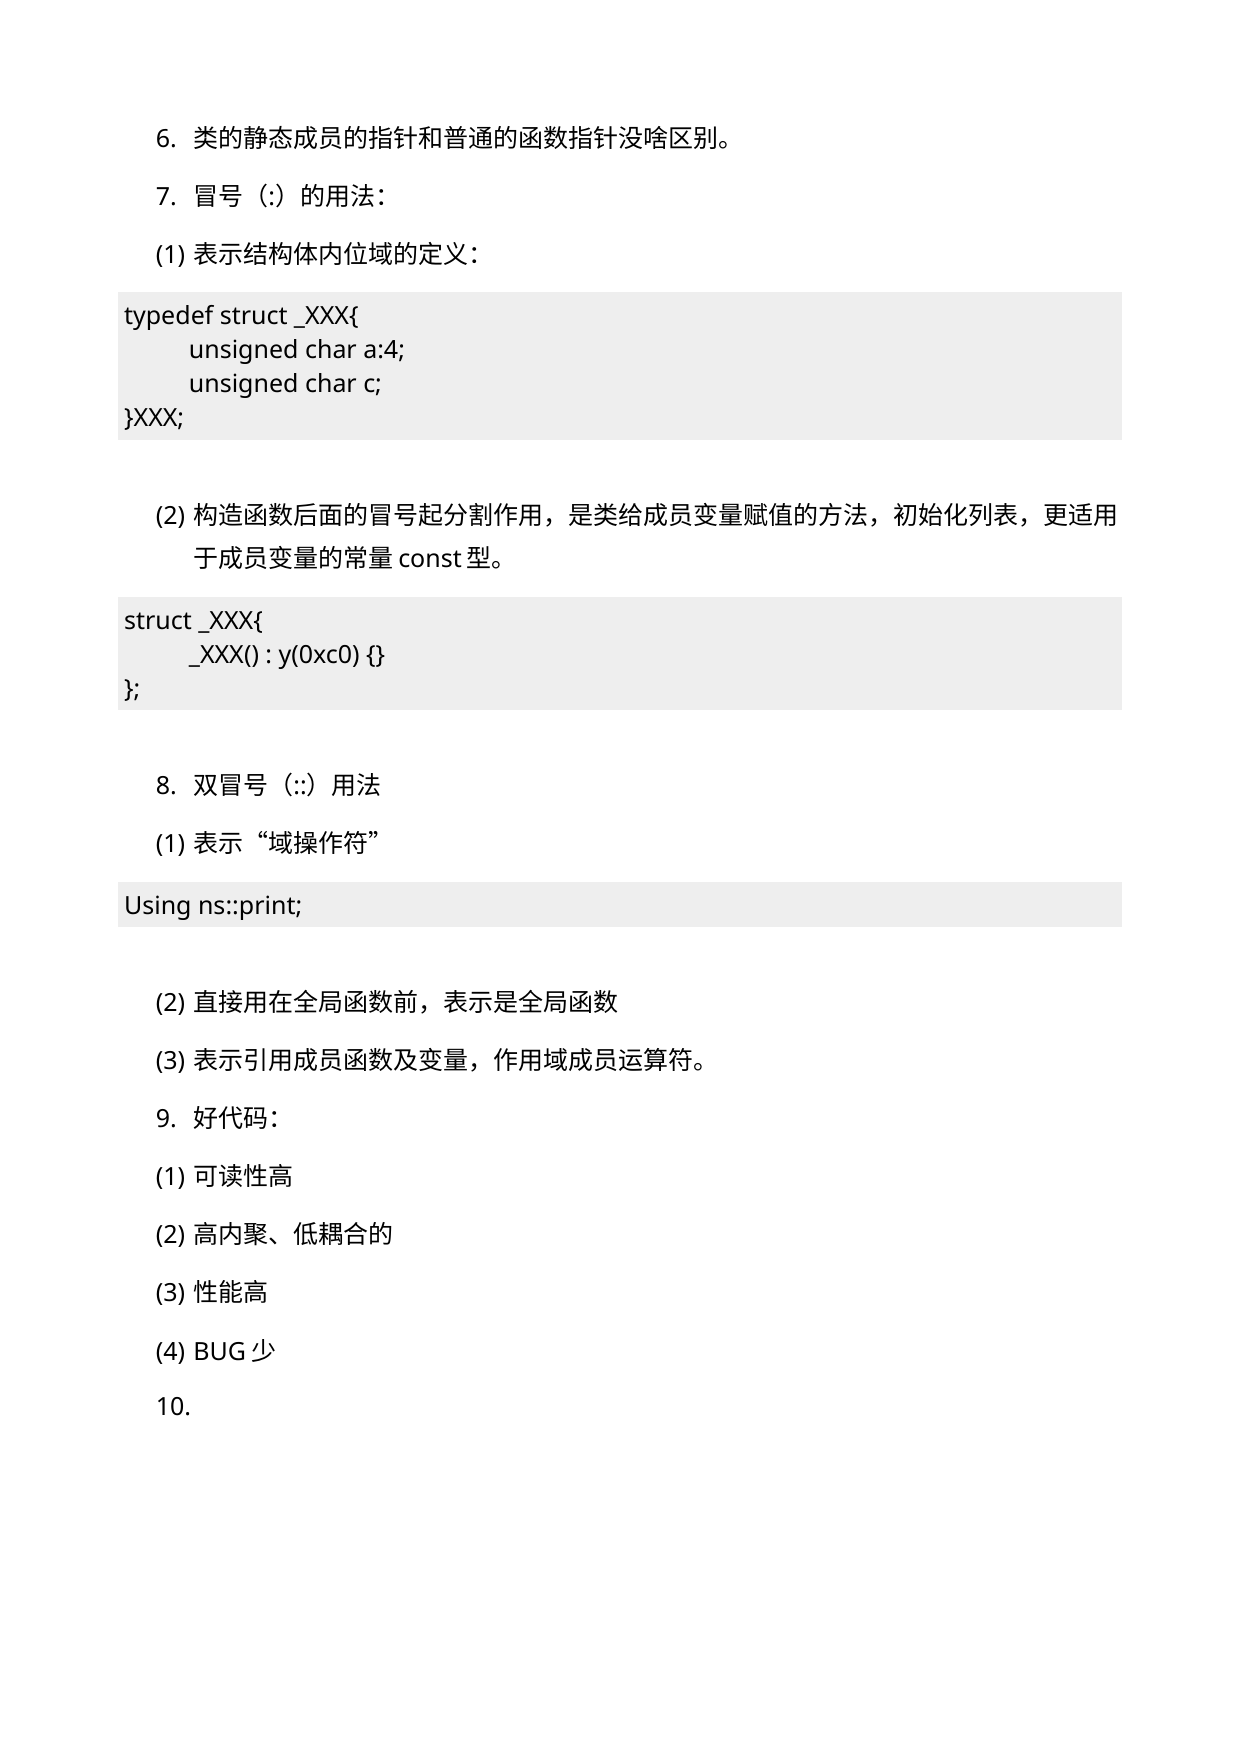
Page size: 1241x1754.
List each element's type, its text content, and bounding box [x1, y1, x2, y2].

list 表示引用成员函数及变量，作用域成员运算符。 [156, 1041, 1122, 1077]
list 高内聚、低耦合的 [156, 1215, 1122, 1251]
list 双冒号（::）用法 [156, 766, 1122, 802]
list 可读性高 [156, 1157, 1122, 1193]
table_header struct _XXX{ _XXX() : y(0xc0) {} }; [118, 597, 1122, 710]
list 直接用在全局函数前，表示是全局函数 [156, 983, 1122, 1019]
list 性能高 [156, 1273, 1122, 1309]
list 冒号（:）的用法： [156, 176, 1122, 212]
list 好代码： [156, 1099, 1122, 1135]
table_header typedef struct _XXX{ unsigned char a:4; unsigned char c; }XXX; [118, 292, 1122, 440]
list 构造函数后面的冒号起分割作用，是类给成员变量赋值的方法，初始化列表，更适用于成员变量的常量const型。 [156, 495, 1122, 575]
list 类的静态成员的指针和普通的函数指针没啥区别。 [156, 118, 1122, 154]
list 表示“域操作符” [156, 824, 1122, 860]
table_header Using ns::print; [118, 882, 1122, 927]
list BUG少 [156, 1331, 1122, 1367]
list 表示结构体内位域的定义： [156, 234, 1122, 270]
